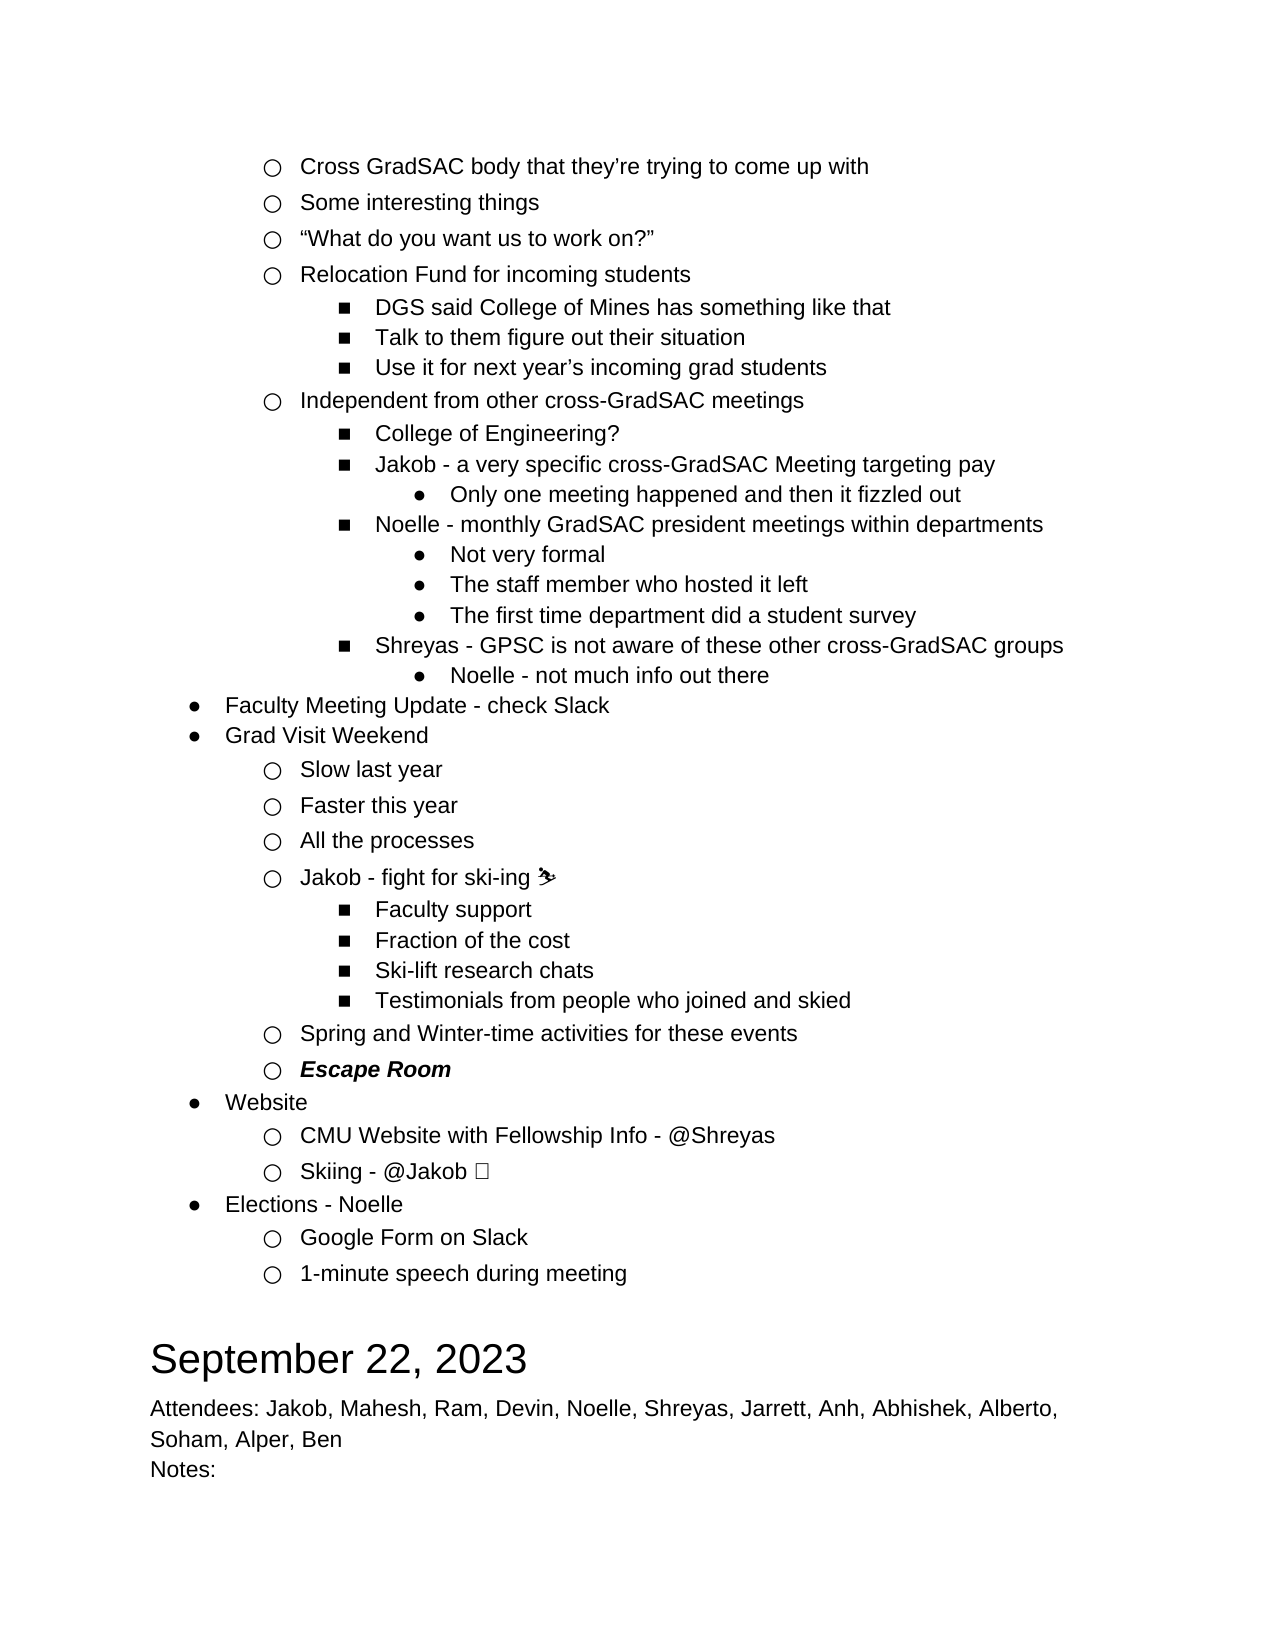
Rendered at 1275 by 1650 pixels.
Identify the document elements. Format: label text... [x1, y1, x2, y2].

list Independent from other cross-GradSAC meetings [262, 384, 1125, 416]
list Skiing - @Jakob ✅ [262, 1155, 1125, 1186]
list Use it for next year’s incoming grad students [337, 354, 1125, 381]
list Website [187, 1089, 1125, 1115]
list Escape Room [262, 1053, 1125, 1084]
list Some interesting things [262, 186, 1125, 217]
list Cross GradSAC body that they’re trying to come up with [262, 150, 1125, 181]
list Not very formal [412, 541, 1125, 567]
list 1-minute speech during meeting [262, 1257, 1125, 1288]
list Faculty Meeting Update - check Slack [187, 692, 1125, 718]
list Testimonials from people who joined and skied [337, 987, 1125, 1013]
list Spring and Winter-time activities for these events [262, 1017, 1125, 1048]
list Fraction of the cost [337, 927, 1125, 953]
list CMU Website with Fellowship Info - @Shreyas [262, 1119, 1125, 1151]
subtitle September 22, 2023 [150, 1335, 1125, 1383]
list Talk to them figure out their situation [337, 324, 1125, 350]
list Google Form on Slack [262, 1221, 1125, 1253]
list Faster this year [262, 788, 1125, 820]
list The staff member who hosted it left [412, 571, 1125, 598]
list Noelle - monthly GradSAC president meetings within departments [337, 511, 1125, 537]
text Attendees: Jakob, Mahesh, Ram, Devin, Noelle, Shreyas, Jarrett, Anh, Abhishek, Alberto, Soham, Alper, Ben [150, 1395, 1125, 1452]
list Ski-lift research chats [337, 957, 1125, 983]
list Faculty support [337, 896, 1125, 923]
list Elections - Noelle [187, 1191, 1125, 1217]
list Slow last year [262, 753, 1125, 784]
list Relocation Fund for incoming students [262, 258, 1125, 289]
text Notes: [150, 1456, 1125, 1482]
list Jakob - fight for ski-ing ⛷️ [262, 860, 1125, 892]
list The first time department did a student survey [412, 602, 1125, 628]
list All the processes [262, 824, 1125, 856]
list “What do you want us to work on?” [262, 222, 1125, 253]
list Jakob - a very specific cross-GradSAC Meeting targeting pay [337, 451, 1125, 477]
list Only one meeting happened and then it fizzled out [412, 481, 1125, 507]
list Shreyas - GPSC is not aware of these other cross-GradSAC groups [337, 632, 1125, 658]
list College of Engineering? [337, 420, 1125, 447]
list Grad Visit Weekend [187, 722, 1125, 749]
list Noelle - not much info out there [412, 662, 1125, 688]
list DGS said College of Mines has something like that [337, 294, 1125, 320]
